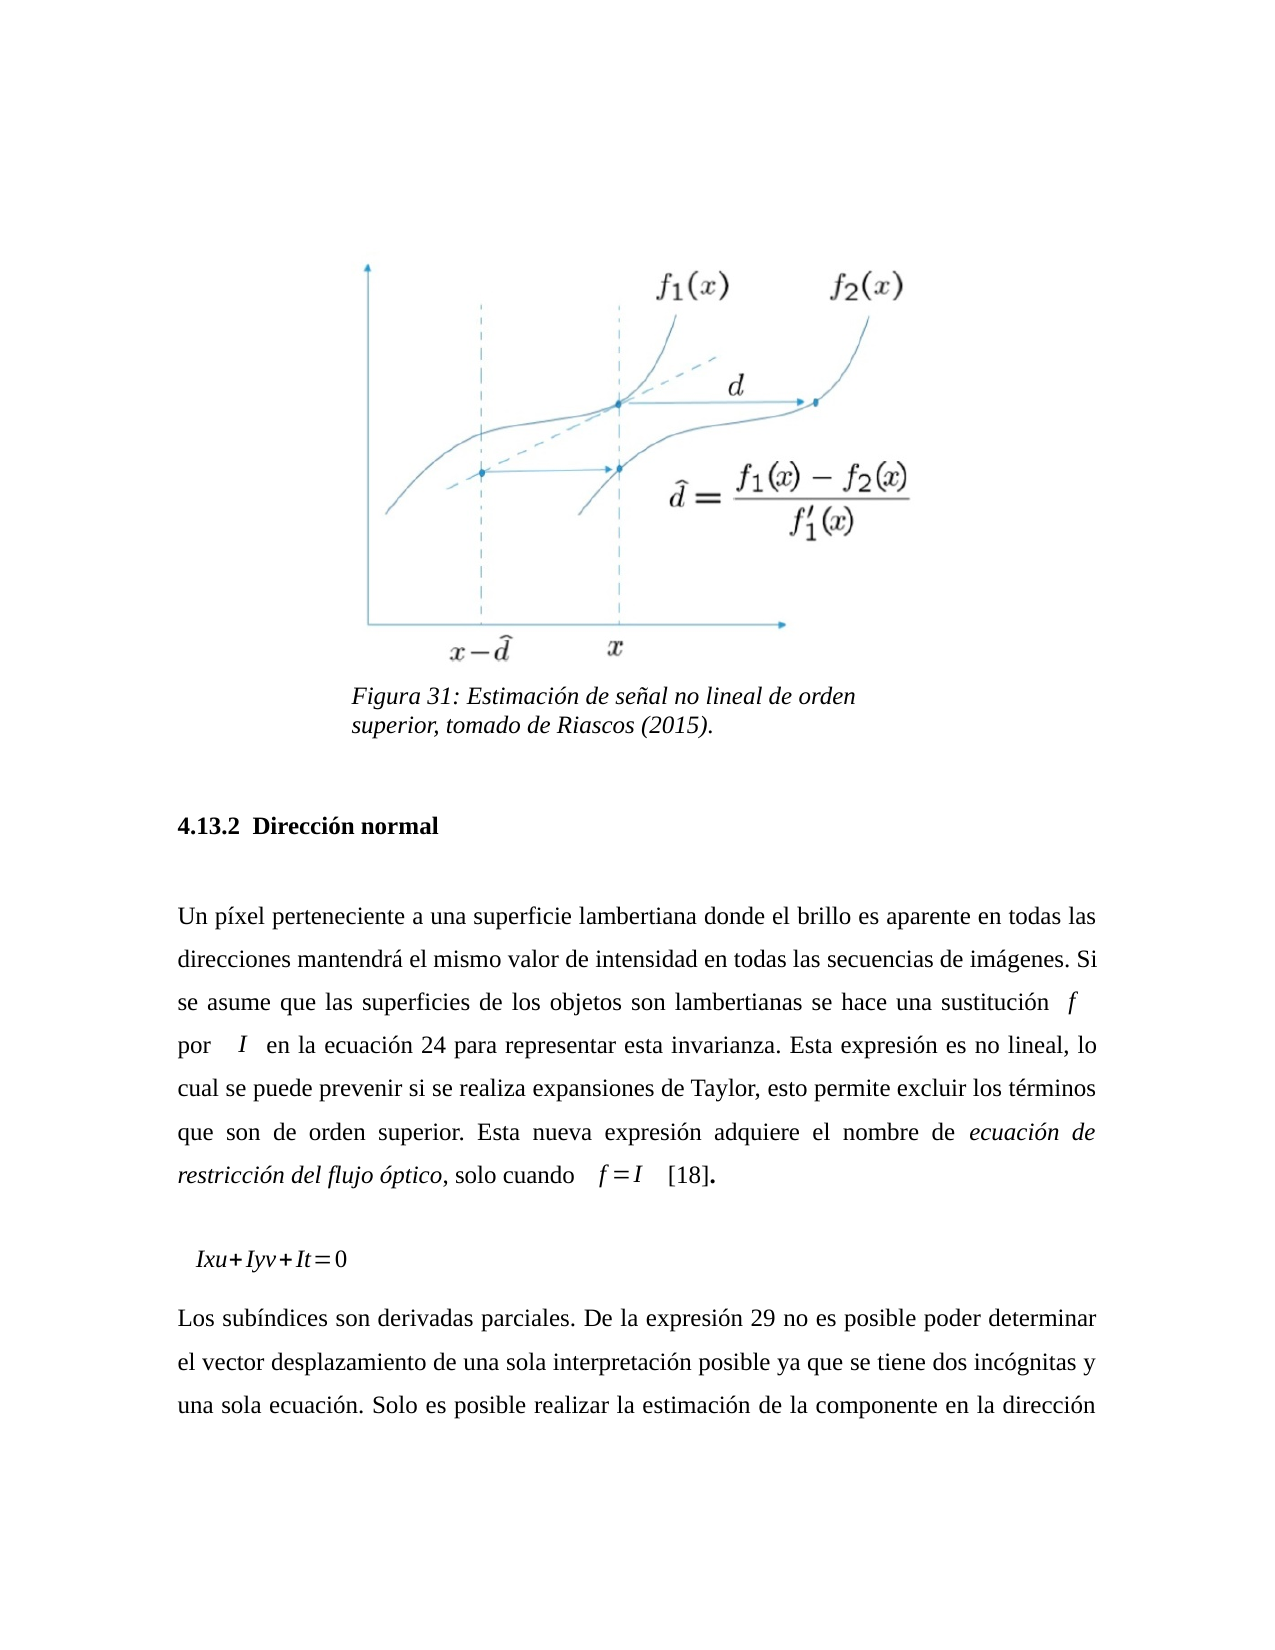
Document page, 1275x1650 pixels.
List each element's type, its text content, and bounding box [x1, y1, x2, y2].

text Los subíndices son derivadas parciales. De la expresión 29 no es posible poder determinar el vector desplazamiento de una sola interpretación posible ya que se tiene dos incógnitas y una sola ecuación. Solo es posible realizar la estimación de la componente en la dirección [177, 1303, 1098, 1418]
table_header [165, 1246, 1025, 1275]
picture [351, 247, 924, 676]
text Figura 31: Estimación de señal no lineal de orden superior, tomado de Riascos (2015). [351, 676, 924, 739]
table_header [1025, 1246, 1128, 1275]
text Un píxel perteneciente a una superficie lambertiana donde el brillo es aparente en todas las direcciones mantendrá el mismo valor de intensidad en todas las secuencias de imágenes. Si se asume que las superficies de los objetos son lambertianas se hace una sustitución por en la ecuación 24 para representar esta invarianza. Esta expresión es no lineal, lo cual se puede prevenir si se realiza expansiones de Taylor, esto permite excluir los términos que son de orden superior. Esta nueva expresión adquiere el nombre de ecuación de restricción del flujo óptico, solo cuando [18]. [177, 901, 1098, 1188]
subtitle Dirección normal [177, 811, 1098, 839]
